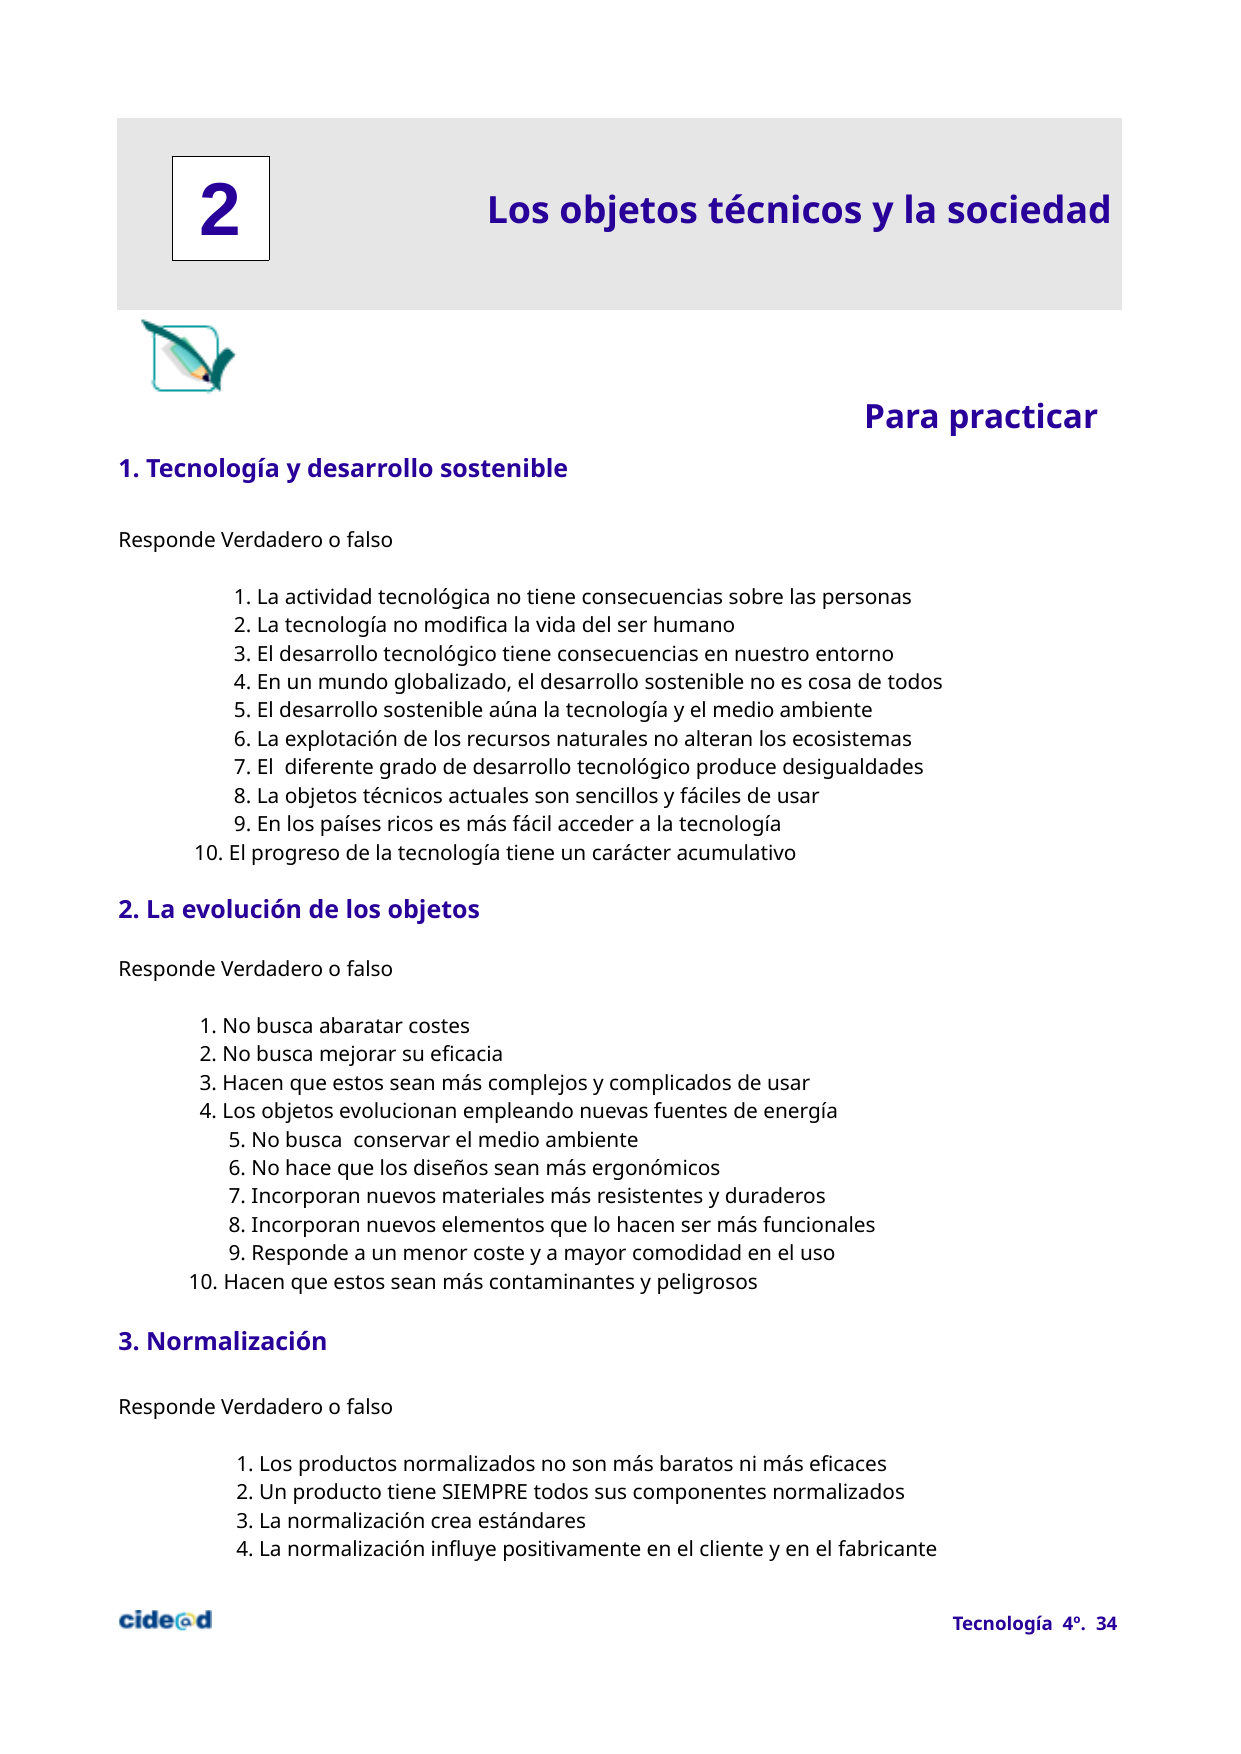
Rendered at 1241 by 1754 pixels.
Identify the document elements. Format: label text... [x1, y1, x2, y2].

list 8. Incorporan nuevos elementos que lo hacen ser más funcionales [228, 1210, 1122, 1238]
list 2. No busca mejorar su eficacia [118, 1039, 1122, 1068]
list 3. Hacen que estos sean más complejos y complicados de usar [118, 1068, 1122, 1096]
text 2. La evolución de los objetos [118, 892, 1122, 926]
list 10. Hacen que estos sean más contaminantes y peligrosos [118, 1267, 1122, 1295]
list 3. La normalización crea estándares [231, 1506, 1122, 1534]
list 1. No busca abaratar costes [118, 1011, 1122, 1039]
list 4. La normalización influye positivamente en el cliente y en el fabricante [231, 1534, 1122, 1563]
list 10. El progreso de la tecnología tiene un carácter acumulativo [118, 838, 1122, 866]
list 7. Incorporan nuevos materiales más resistentes y duraderos [228, 1182, 1122, 1210]
list 3. El desarrollo tecnológico tiene consecuencias en nuestro entorno [234, 639, 1122, 667]
list 5. El desarrollo sostenible aúna la tecnología y el medio ambiente [234, 696, 1122, 724]
list 6. No hace que los diseños sean más ergonómicos [228, 1153, 1122, 1182]
list 4. En un mundo globalizado, el desarrollo sostenible no es cosa de todos [234, 667, 1122, 696]
text Responde Verdadero o falso [118, 954, 1122, 983]
text Responde Verdadero o falso [118, 525, 1122, 553]
list 2. Un producto tiene SIEMPRE todos sus componentes normalizados [231, 1477, 1122, 1506]
list 9. En los países ricos es más fácil acceder a la tecnología [234, 809, 1122, 838]
list 2. La tecnología no modifica la vida del ser humano [234, 610, 1122, 639]
table_header Los objetos técnicos y la sociedad [117, 118, 1122, 310]
list 5. No busca conservar el medio ambiente [228, 1125, 1122, 1153]
list 6. La explotación de los recursos naturales no alteran los ecosistemas [234, 724, 1122, 752]
list 8. La objetos técnicos actuales son sencillos y fáciles de usar [234, 781, 1122, 809]
list 9. Responde a un menor coste y a mayor comodidad en el uso [228, 1238, 1122, 1267]
text Para practicar [118, 310, 1122, 439]
list 7. El diferente grado de desarrollo tecnológico produce desigualdades [234, 752, 1122, 781]
picture [118, 1610, 212, 1632]
list 1. La actividad tecnológica no tiene consecuencias sobre las personas [234, 582, 1122, 610]
picture [140, 318, 239, 394]
text Responde Verdadero o falso [118, 1392, 1122, 1420]
list 4. Los objetos evolucionan empleando nuevas fuentes de energía [118, 1096, 1122, 1125]
text 1. Tecnología y desarrollo sostenible [118, 451, 1122, 485]
list 1. Los productos normalizados no son más baratos ni más eficaces [231, 1449, 1122, 1477]
text 3. Normalización [118, 1324, 1122, 1358]
